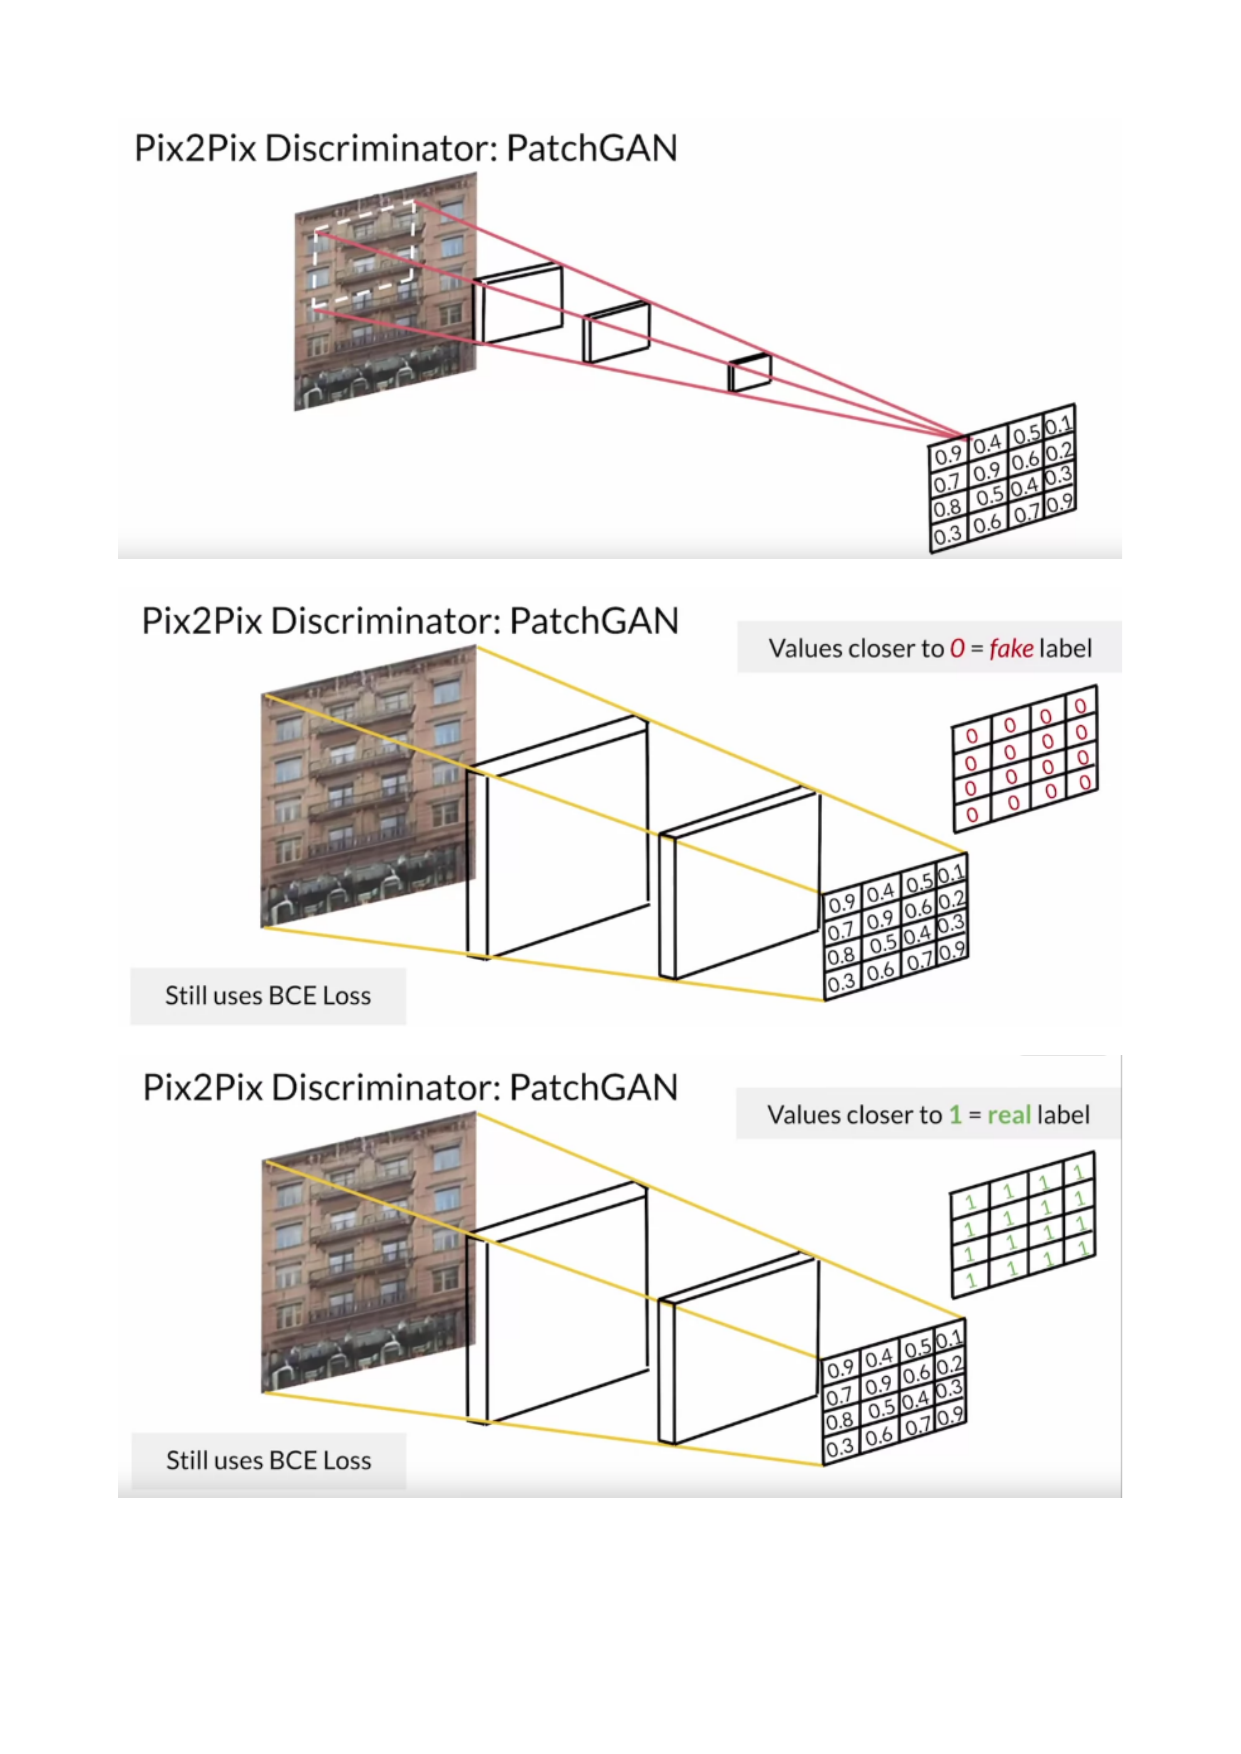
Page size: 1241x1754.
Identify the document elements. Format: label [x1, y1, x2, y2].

picture [118, 587, 1123, 1027]
picture [118, 1055, 1123, 1498]
picture [118, 118, 1123, 559]
